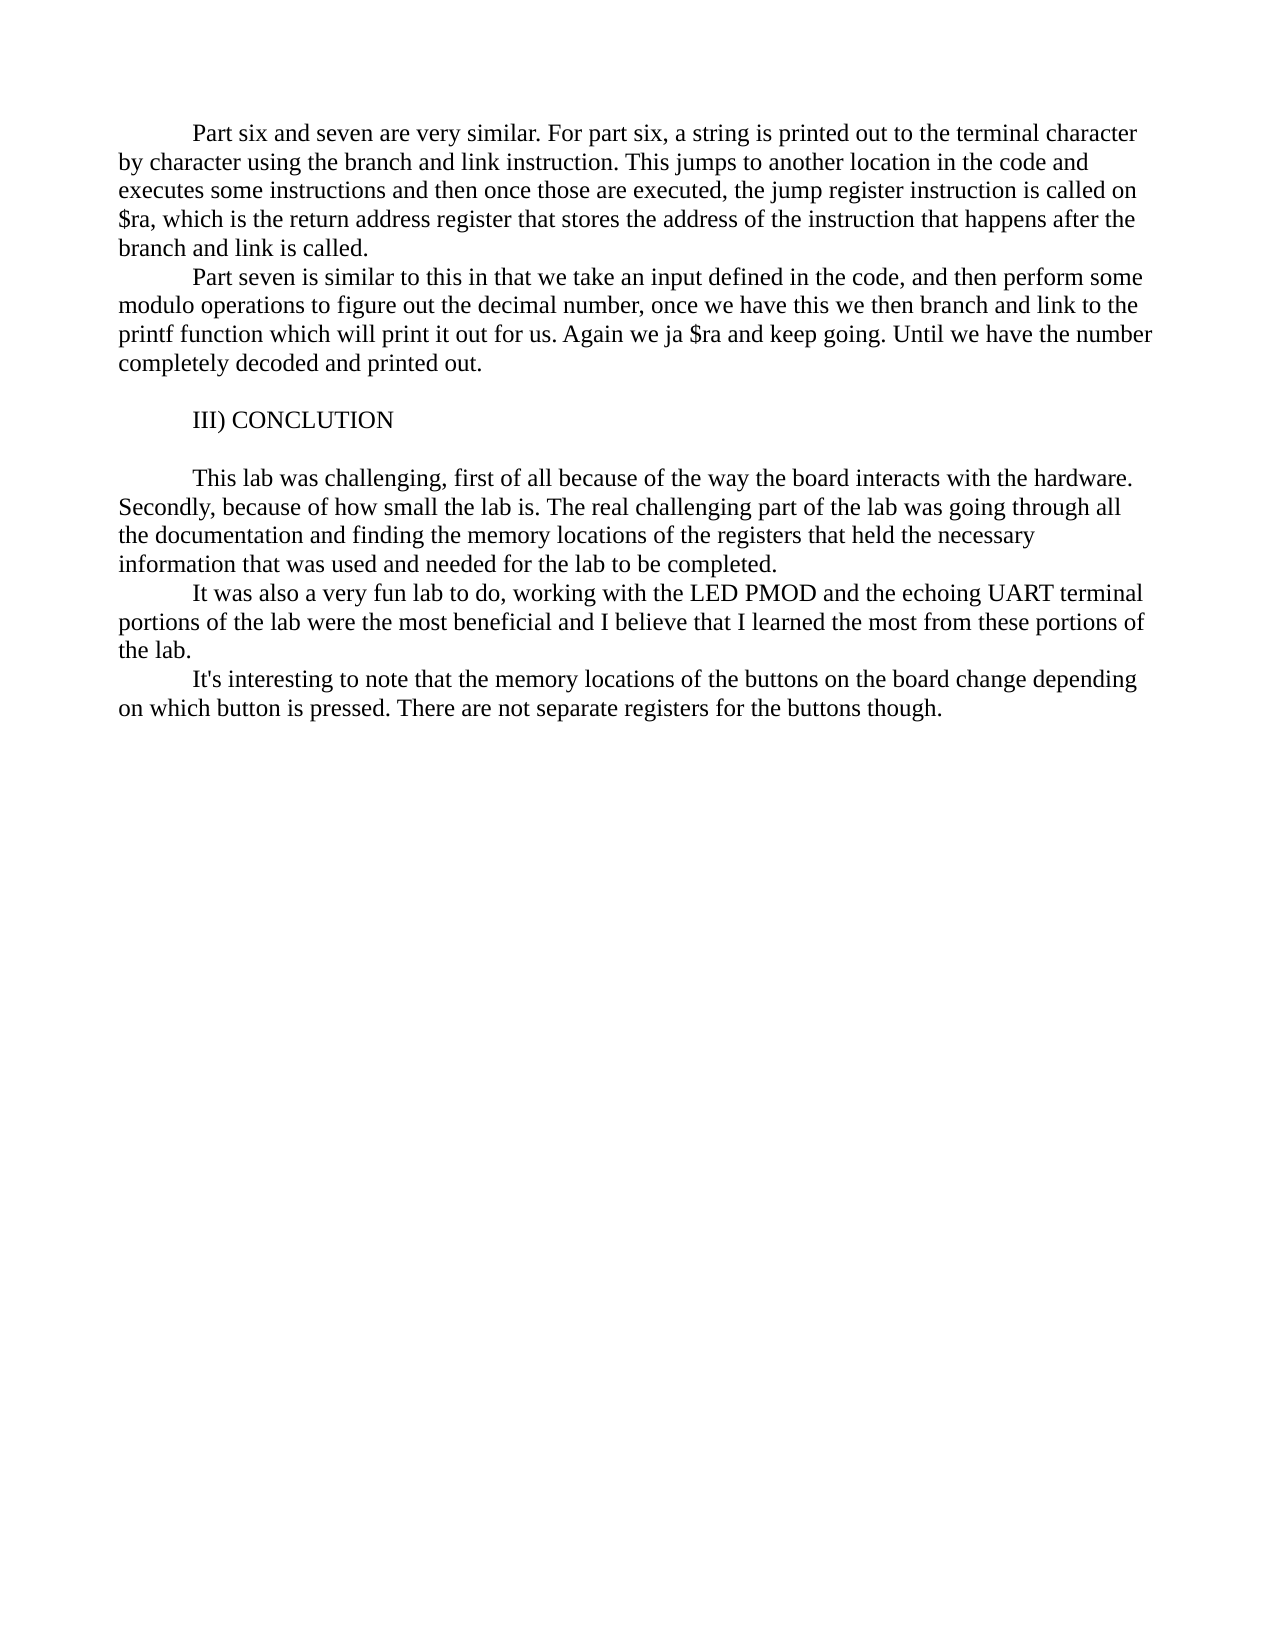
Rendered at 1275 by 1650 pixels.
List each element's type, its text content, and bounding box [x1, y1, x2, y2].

text Part seven is similar to this in that we take an input defined in the code, and then perform some modulo operations to figure out the decimal number, once we have this we then branch and link to the printf function which will print it out for us. Again we ja $ra and keep going. Until we have the number completely decoded and printed out. [118, 262, 1157, 377]
text It was also a very fun lab to do, working with the LED PMOD and the echoing UART terminal portions of the lab were the most beneficial and I believe that I learned the most from these portions of the lab. It's interesting to note that the memory locations of the buttons on the board change depending on which button is pressed. There are not separate registers for the buttons though. [118, 578, 1157, 722]
text This lab was challenging, first of all because of the way the board interacts with the hardware. Secondly, because of how small the lab is. The real challenging part of the lab was going through all the documentation and finding the memory locations of the registers that held the necessary information that was used and needed for the lab to be completed. [118, 463, 1157, 578]
text III) CONCLUTION [118, 406, 1157, 434]
text Part six and seven are very similar. For part six, a string is printed out to the terminal character by character using the branch and link instruction. This jumps to another location in the code and executes some instructions and then once those are executed, the jump register instruction is called on $ra, which is the return address register that stores the address of the instruction that happens after the branch and link is called. [118, 118, 1157, 262]
